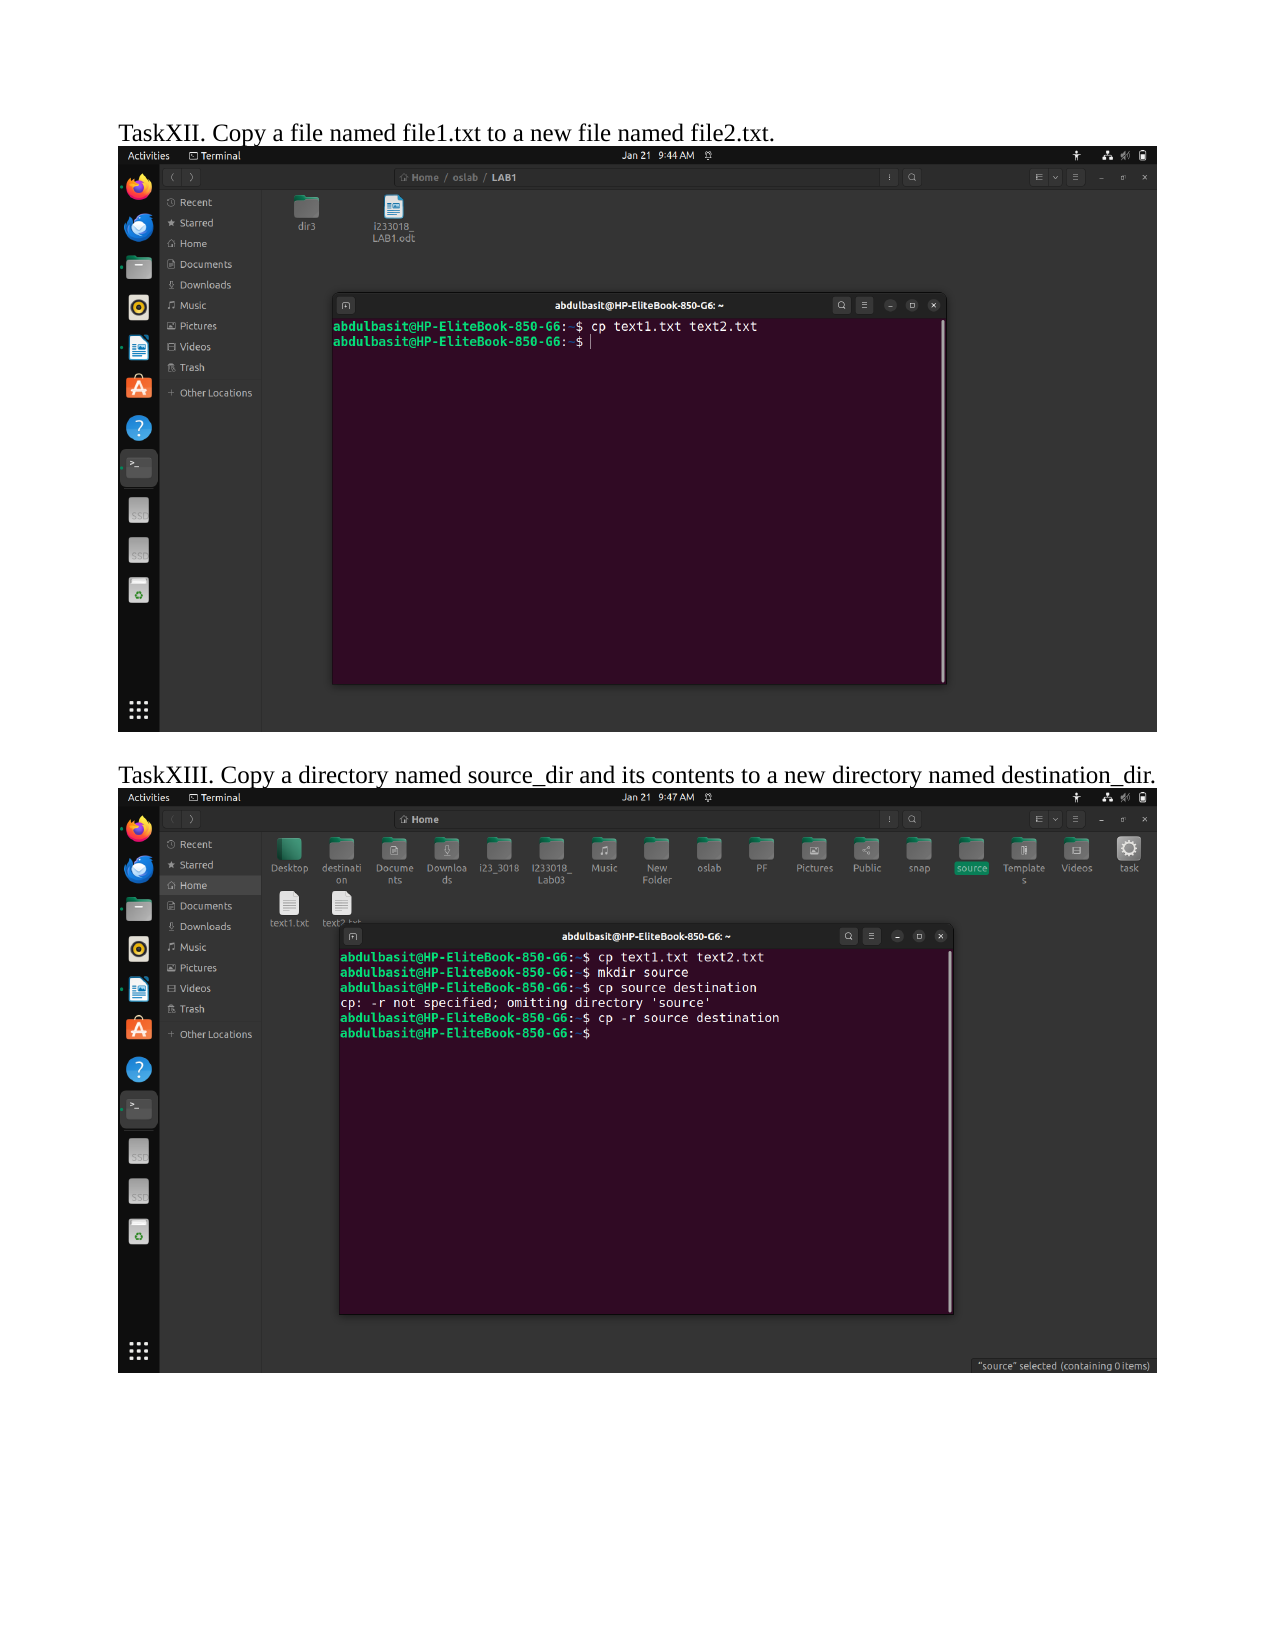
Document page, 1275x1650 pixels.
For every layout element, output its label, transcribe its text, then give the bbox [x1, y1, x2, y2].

picture [118, 146, 1157, 732]
text TaskXIII. Copy a directory named source_dir and its contents to a new directory named destination_dir. [118, 760, 1157, 788]
picture [118, 788, 1157, 1373]
text TaskXII. Copy a file named file1.txt to a new file named file2.txt. [118, 118, 1157, 146]
